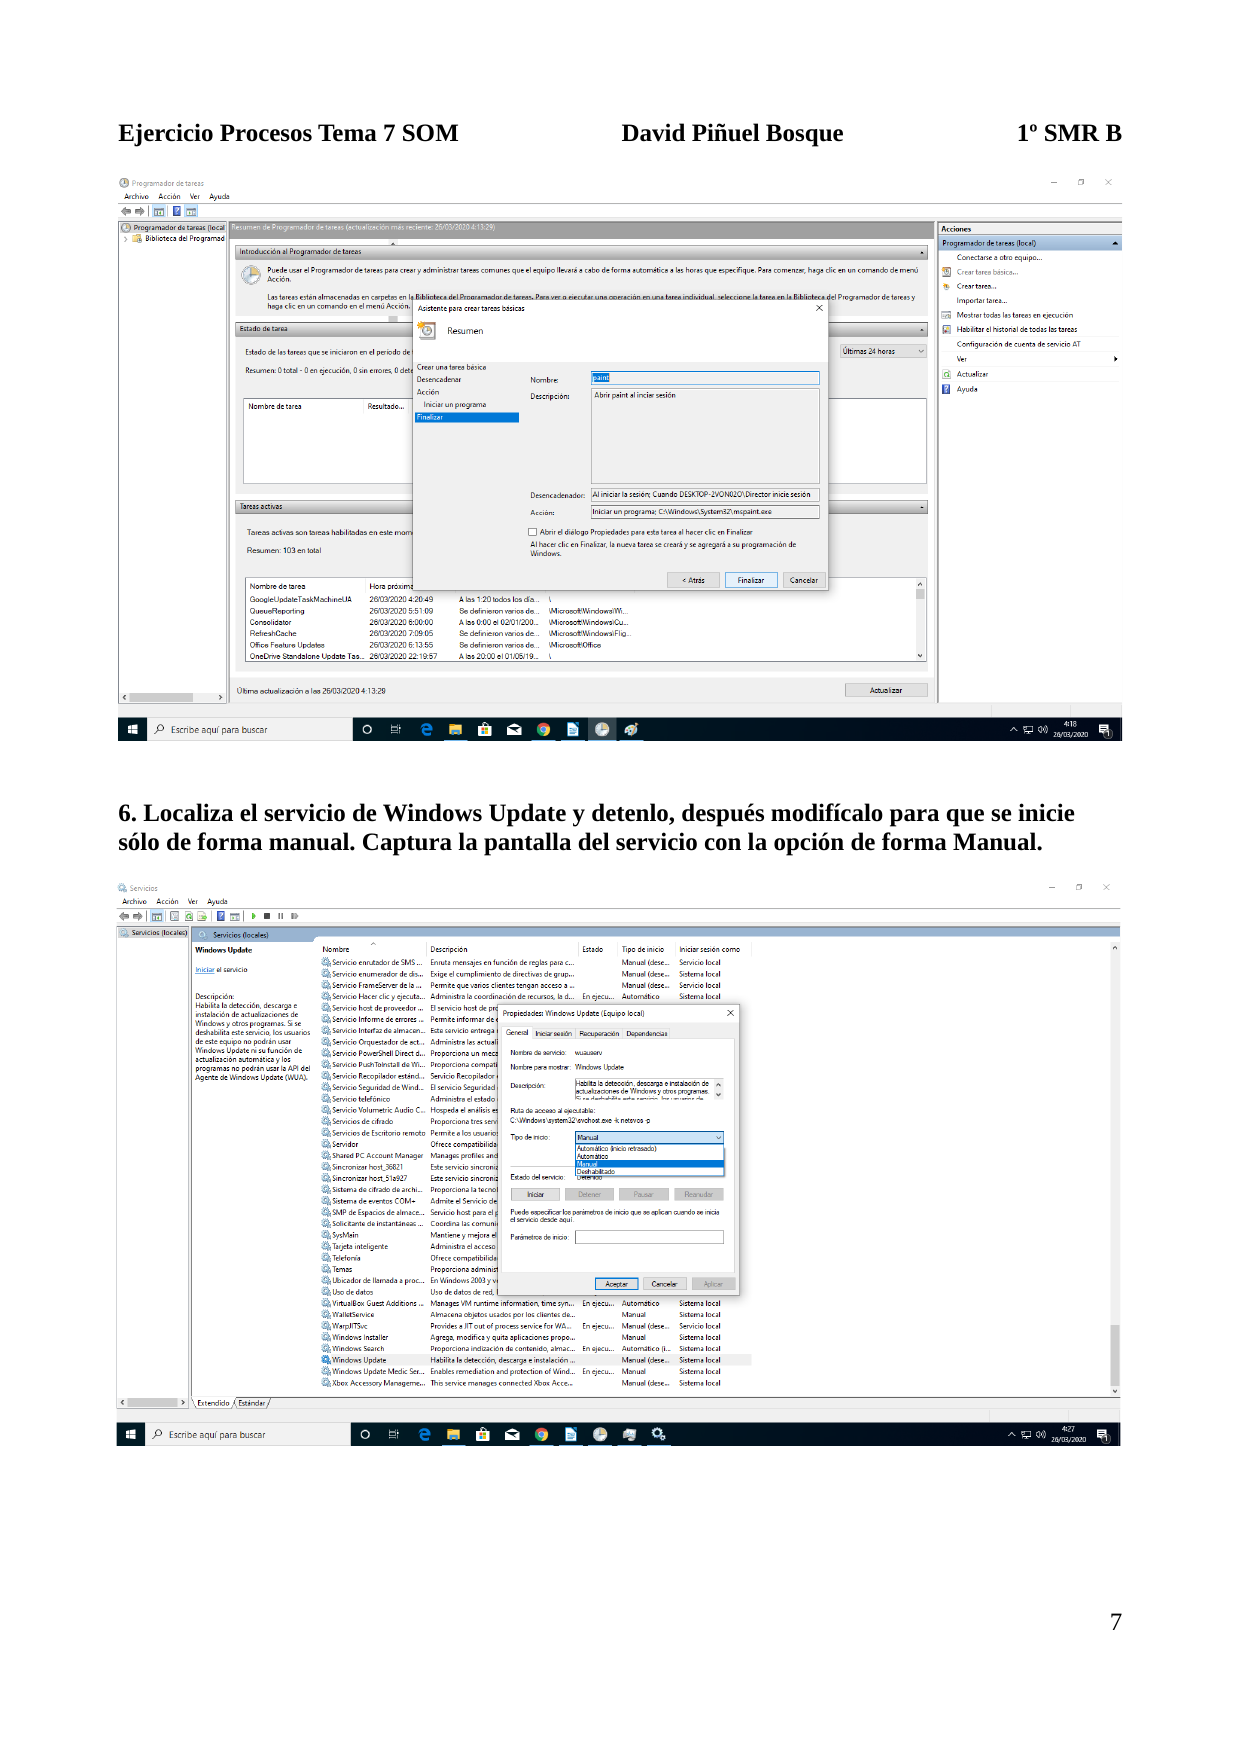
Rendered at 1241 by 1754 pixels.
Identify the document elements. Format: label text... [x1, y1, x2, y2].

picture [118, 176, 1123, 741]
text 6. Localiza el servicio de Windows Update y detenlo, después modifícalo para que se inicie sólo de forma manual. Captura la pantalla del servicio con la opción de forma Manual. [118, 798, 1122, 856]
picture [116, 881, 1121, 1446]
